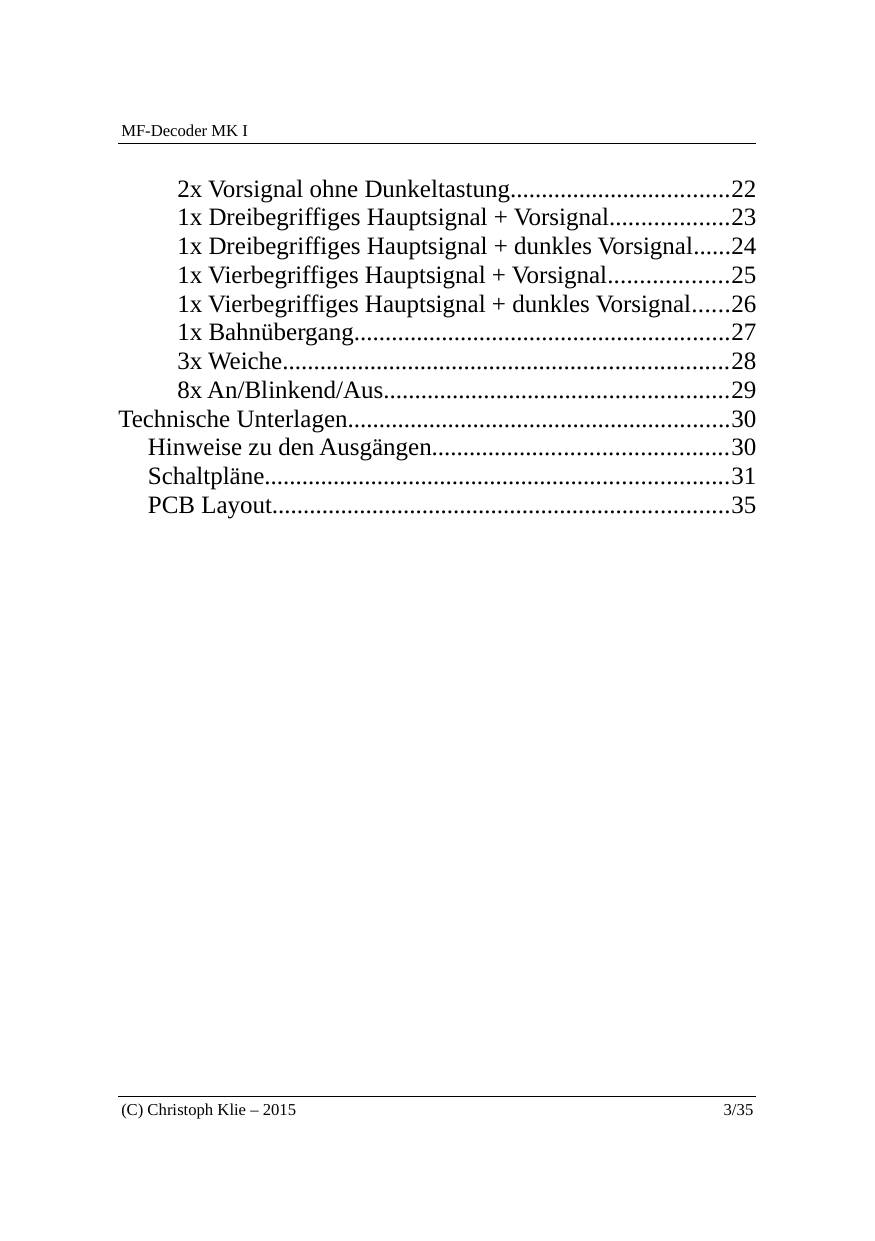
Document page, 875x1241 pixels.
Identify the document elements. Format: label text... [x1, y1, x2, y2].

text Hinweise zu den Ausgängen 30 [148, 432, 756, 461]
text Technische Unterlagen 30 [118, 404, 756, 432]
text 1x Vierbegriffiges Hauptsignal + dunkles Vorsignal 26 [177, 289, 756, 317]
text 2x Vorsignal ohne Dunkeltastung 22 [177, 174, 756, 202]
text 3x Weiche 28 [177, 346, 756, 375]
text 1x Bahnübergang 27 [177, 317, 756, 346]
text 1x Vierbegriffiges Hauptsignal + Vorsignal 25 [177, 260, 756, 289]
text 1x Dreibegriffiges Hauptsignal + dunkles Vorsignal 24 [177, 231, 756, 260]
text 8x An/Blinkend/Aus 29 [177, 375, 756, 404]
text Schaltpläne 31 [148, 461, 756, 490]
text 1x Dreibegriffiges Hauptsignal + Vorsignal 23 [177, 202, 756, 231]
text PCB Layout 35 [148, 490, 756, 519]
